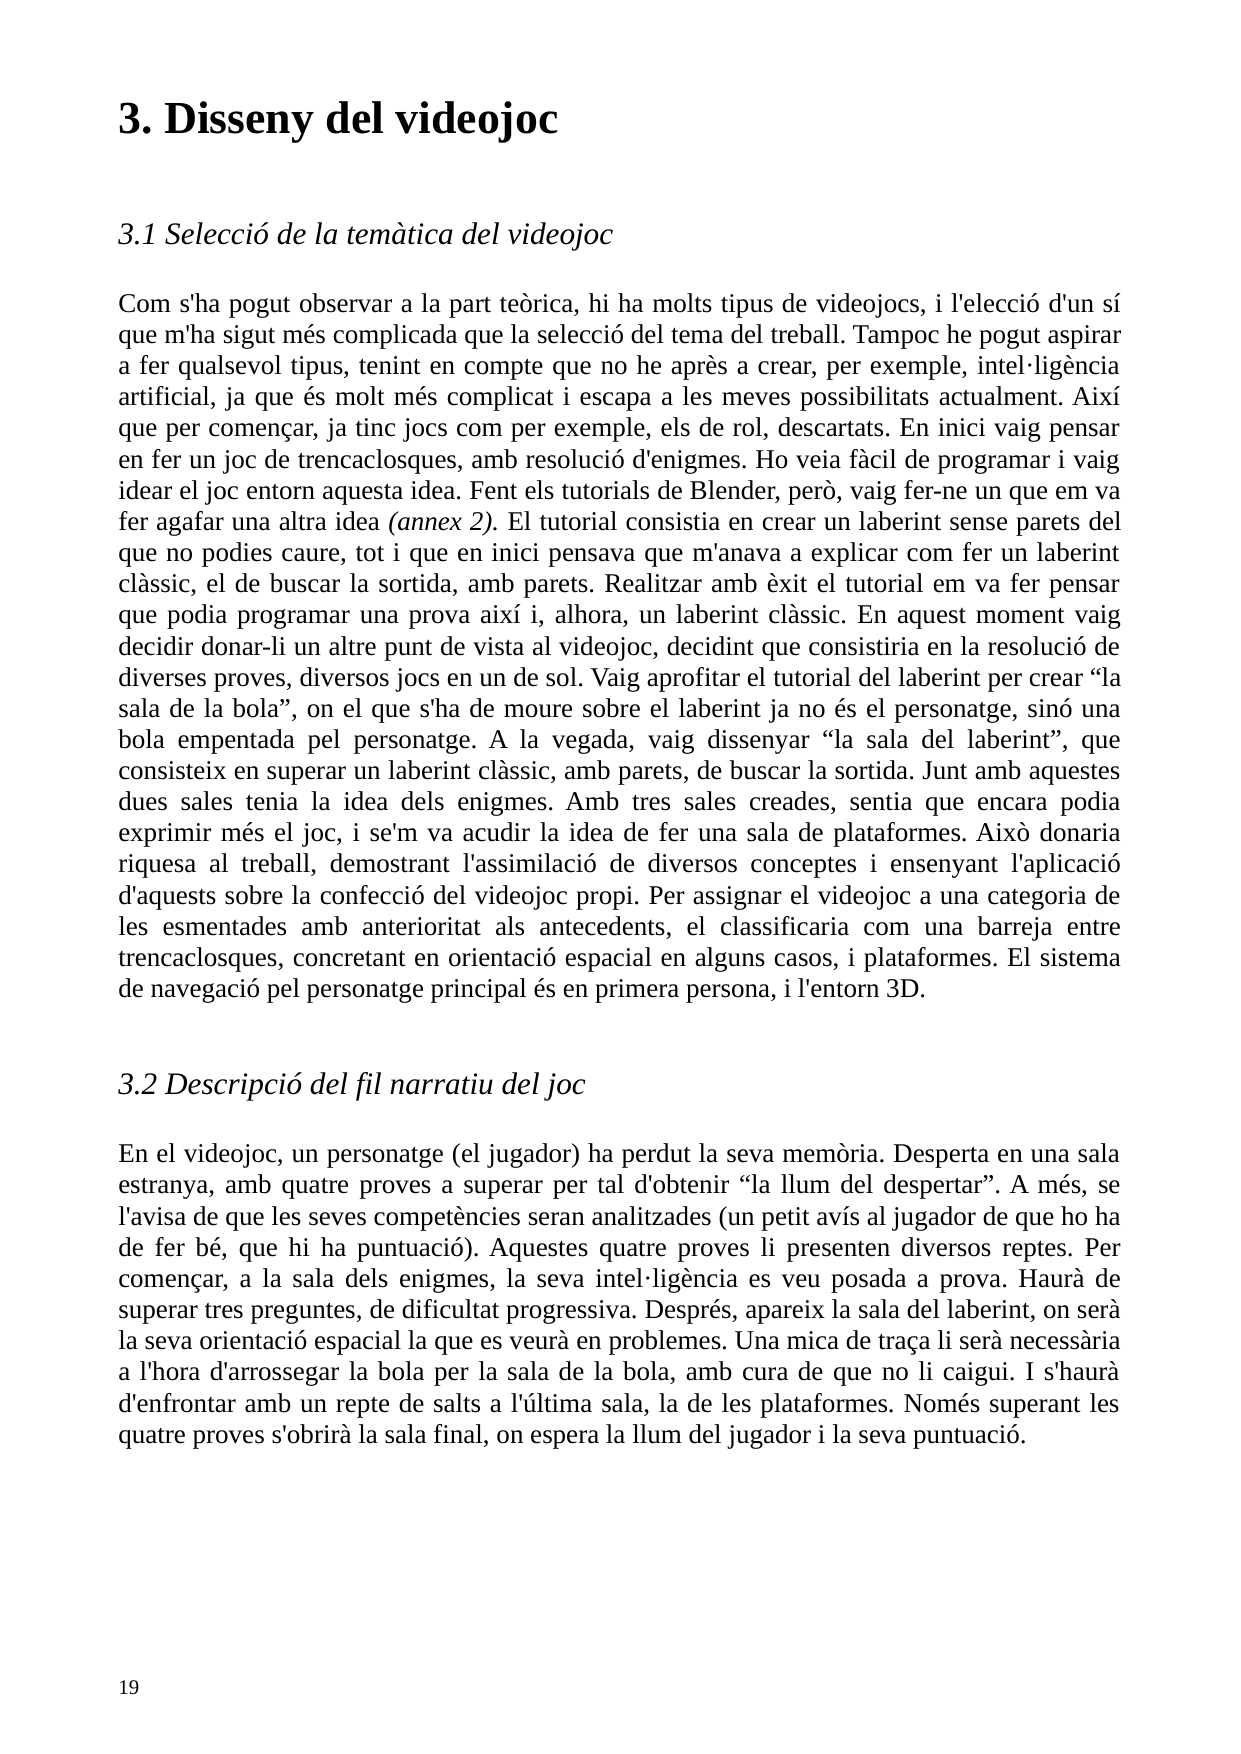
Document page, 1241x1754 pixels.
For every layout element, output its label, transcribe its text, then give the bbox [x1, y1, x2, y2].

text En el videojoc, un personatge (el jugador) ha perdut la seva memòria. Desperta en una sala estranya, amb quatre proves a superar per tal d'obtenir “la llum del despertar”. A més, se l'avisa de que les seves competències seran analitzades (un petit avís al jugador de que ho ha de fer bé, que hi ha puntuació). Aquestes quatre proves li presenten diversos reptes. Per començar, a la sala dels enigmes, la seva intel·ligència es veu posada a prova. Haurà de superar tres preguntes, de dificultat progressiva. Després, apareix la sala del laberint, on serà la seva orientació espacial la que es veurà en problemes. Una mica de traça li serà necessària a l'hora d'arrossegar la bola per la sala de la bola, amb cura de que no li caigui. I s'haurà d'enfrontar amb un repte de salts a l'última sala, la de les plataformes. Només superant les quatre proves s'obrirà la sala final, on espera la llum del jugador i la seva puntuació. [118, 1137, 1122, 1449]
text 3.1 Selecció de la temàtica del videojoc [118, 215, 1122, 251]
text Com s'ha pogut observar a la part teòrica, hi ha molts tipus de videojocs, i l'elecció d'un sí que m'ha sigut més complicada que la selecció del tema del treball. Tampoc he pogut aspirar a fer qualsevol tipus, tenint en compte que no he après a crear, per exemple, intel·ligència artificial, ja que és molt més complicat i escapa a les meves possibilitats actualment. Així que per començar, ja tinc jocs com per exemple, els de rol, descartats. En inici vaig pensar en fer un joc de trencaclosques, amb resolució d'enigmes. Ho veia fàcil de programar i vaig idear el joc entorn aquesta idea. Fent els tutorials de Blender, però, vaig fer-ne un que em va fer agafar una altra idea (annex 2). El tutorial consistia en crear un laberint sense parets del que no podies caure, tot i que en inici pensava que m'anava a explicar com fer un laberint clàssic, el de buscar la sortida, amb parets. Realitzar amb èxit el tutorial em va fer pensar que podia programar una prova així i, alhora, un laberint clàssic. En aquest moment vaig decidir donar-li un altre punt de vista al videojoc, decidint que consistiria en la resolució de diverses proves, diversos jocs en un de sol. Vaig aprofitar el tutorial del laberint per crear “la sala de la bola”, on el que s'ha de moure sobre el laberint ja no és el personatge, sinó una bola empentada pel personatge. A la vegada, vaig dissenyar “la sala del laberint”, que consisteix en superar un laberint clàssic, amb parets, de buscar la sortida. Junt amb aquestes dues sales tenia la idea dels enigmes. Amb tres sales creades, sentia que encara podia exprimir més el joc, i se'm va acudir la idea de fer una sala de plataformes. Això donaria riquesa al treball, demostrant l'assimilació de diversos conceptes i ensenyant l'aplicació d'aquests sobre la confecció del videojoc propi. Per assignar el videojoc a una categoria de les esmentades amb anterioritat als antecedents, el classificaria com una barreja entre trencaclosques, concretant en orientació espacial en alguns casos, i plataformes. El sistema de navegació pel personatge principal és en primera persona, i l'entorn 3D. [118, 287, 1122, 1003]
text 3.2 Descripció del fil narratiu del joc [118, 1066, 1122, 1102]
text 3. Disseny del videojoc [118, 91, 1122, 143]
